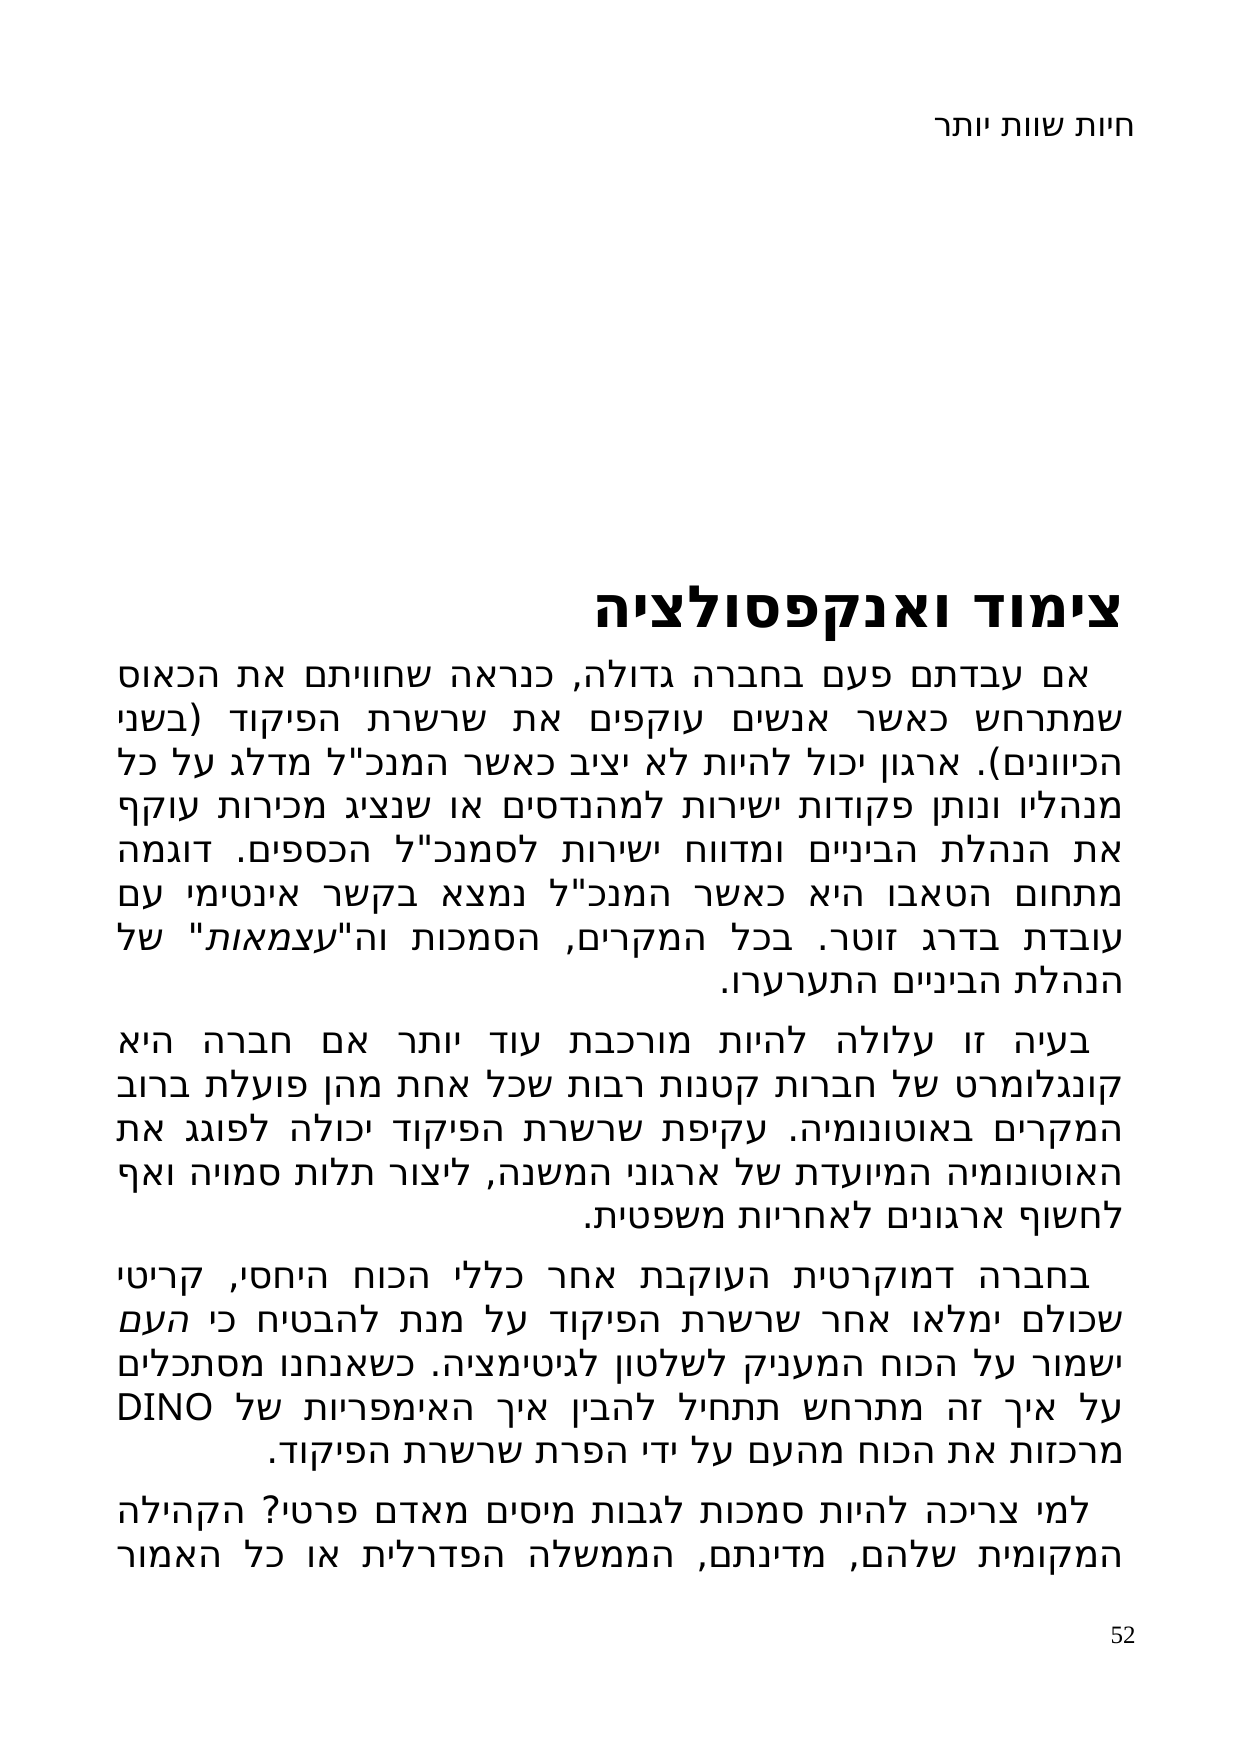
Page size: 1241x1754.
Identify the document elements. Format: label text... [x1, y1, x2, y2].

text בעיה זו עלולה להיות מורכבת עוד יותר אם חברה היא קונגלומרט של חברות קטנות רבות שכל אחת מהן פועלת ברוב המקרים באוטונומיה. עקיפת שרשרת הפיקוד יכולה לפוגג את האוטונומיה המיועדת של ארגוני המשנה, ליצור תלות סמויה ואף לחשוף ארגונים לאחריות משפטית. [116, 1019, 1124, 1237]
text אם עבדתם פעם בחברה גדולה, כנראה שחוויתם את הכאוס שמתרחש כאשר אנשים עוקפים את שרשרת הפיקוד (בשני הכיוונים). ארגון יכול להיות לא יציב כאשר המנכ"ל מדלג על כל מנהליו ונותן פקודות ישירות למהנדסים או שנציג מכירות עוקף את הנהלת הביניים ומדווח ישירות לסמנכ"ל הכספים. דוגמה מתחום הטאבו היא כאשר המנכ"ל נמצא בקשר אינטימי עם עובדת בדרג זוטר. בכל המקרים, הסמכות וה"עצמאות" של הנהלת הביניים התערערו. [116, 652, 1124, 1002]
text למי צריכה להיות סמכות לגבות מיסים מאדם פרטי? הקהילה המקומית שלהם, מדינתם, הממשלה הפדרלית או כל האמור [116, 1489, 1124, 1576]
text בחברה דמוקרטית העוקבת אחר כללי הכוח היחסי, קריטי שכולם ימלאו אחר שרשרת הפיקוד על מנת להבטיח כי העם ישמור על הכוח המעניק לשלטון לגיטימציה. כשאנחנו מסתכלים על איך זה מתרחש תתחיל להבין איך האימפריות של DINO מרכזות את הכוח מהעם על ידי הפרת שרשרת הפיקוד. [116, 1254, 1124, 1472]
subtitle צימוד ואנקפסולציה [116, 592, 1124, 636]
